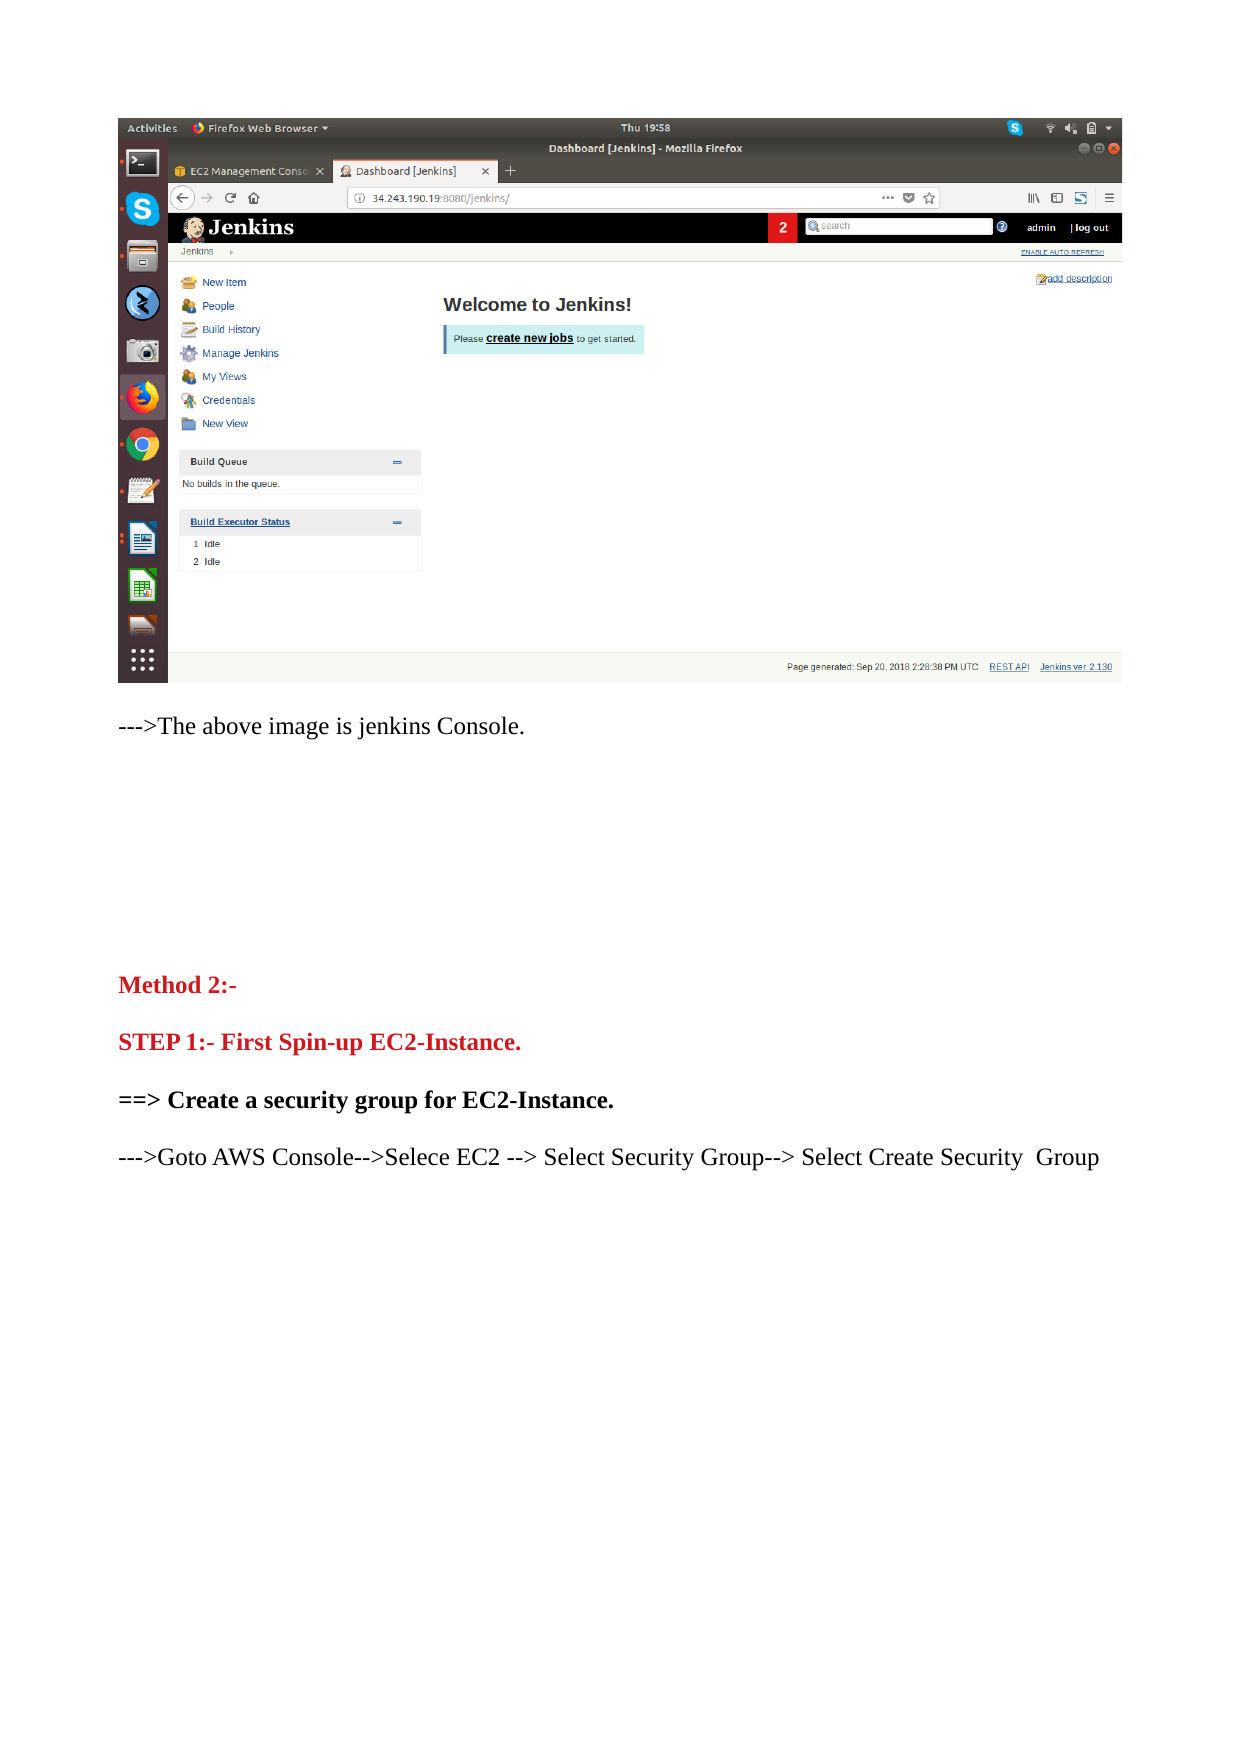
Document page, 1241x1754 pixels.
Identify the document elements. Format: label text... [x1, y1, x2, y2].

text --->Goto AWS Console-->Selece EC2 --> Select Security Group--> Select Create Security Group [118, 1142, 1122, 1171]
text Method 2:- [118, 970, 1122, 999]
text ==> Create a security group for EC2-Instance. [118, 1085, 1122, 1114]
text --->The above image is jenkins Console. [118, 711, 1122, 740]
text STEP 1:- First Spin-up EC2-Instance. [118, 1027, 1122, 1056]
picture [118, 118, 1123, 683]
